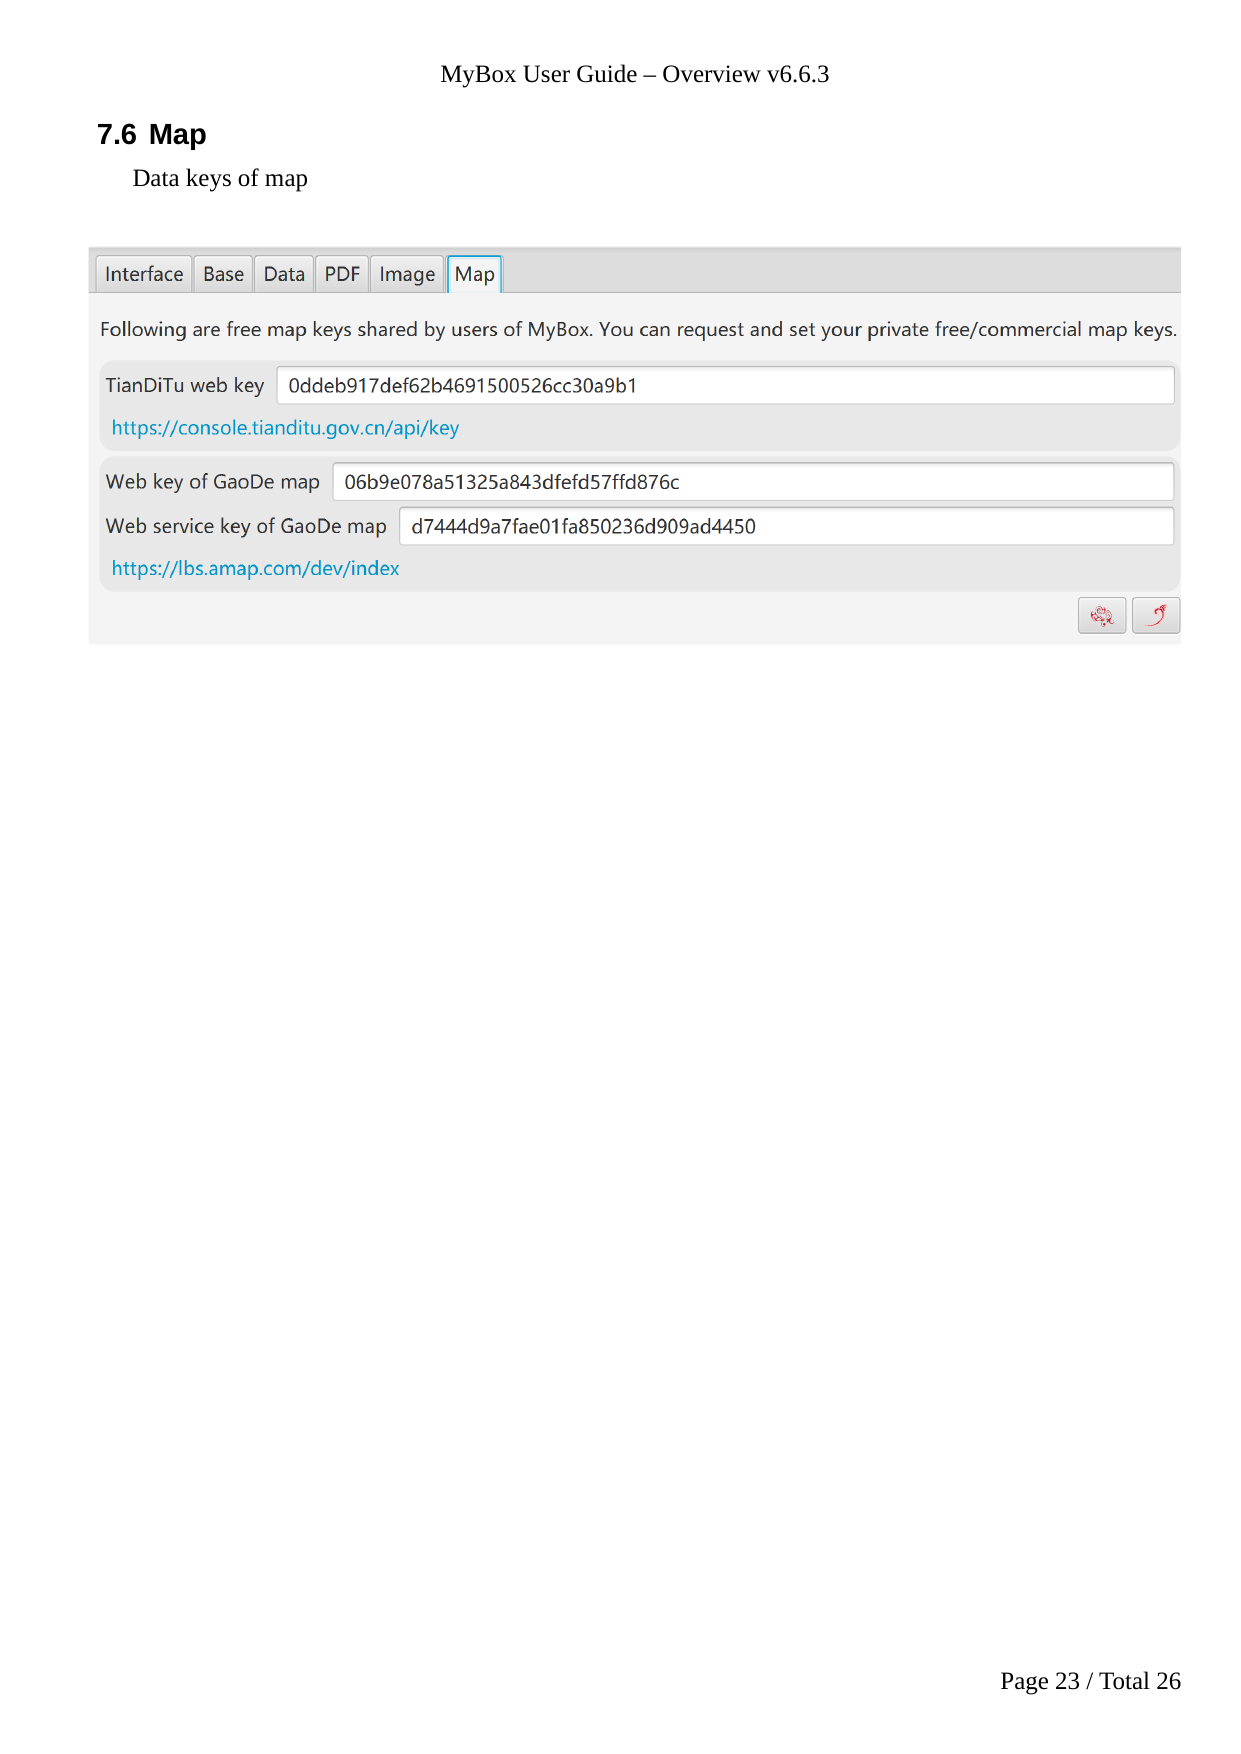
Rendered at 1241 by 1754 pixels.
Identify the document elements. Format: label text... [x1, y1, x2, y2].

text Data keys of map [88, 163, 1181, 192]
picture [88, 245, 1182, 645]
subtitle Map [88, 117, 1181, 151]
